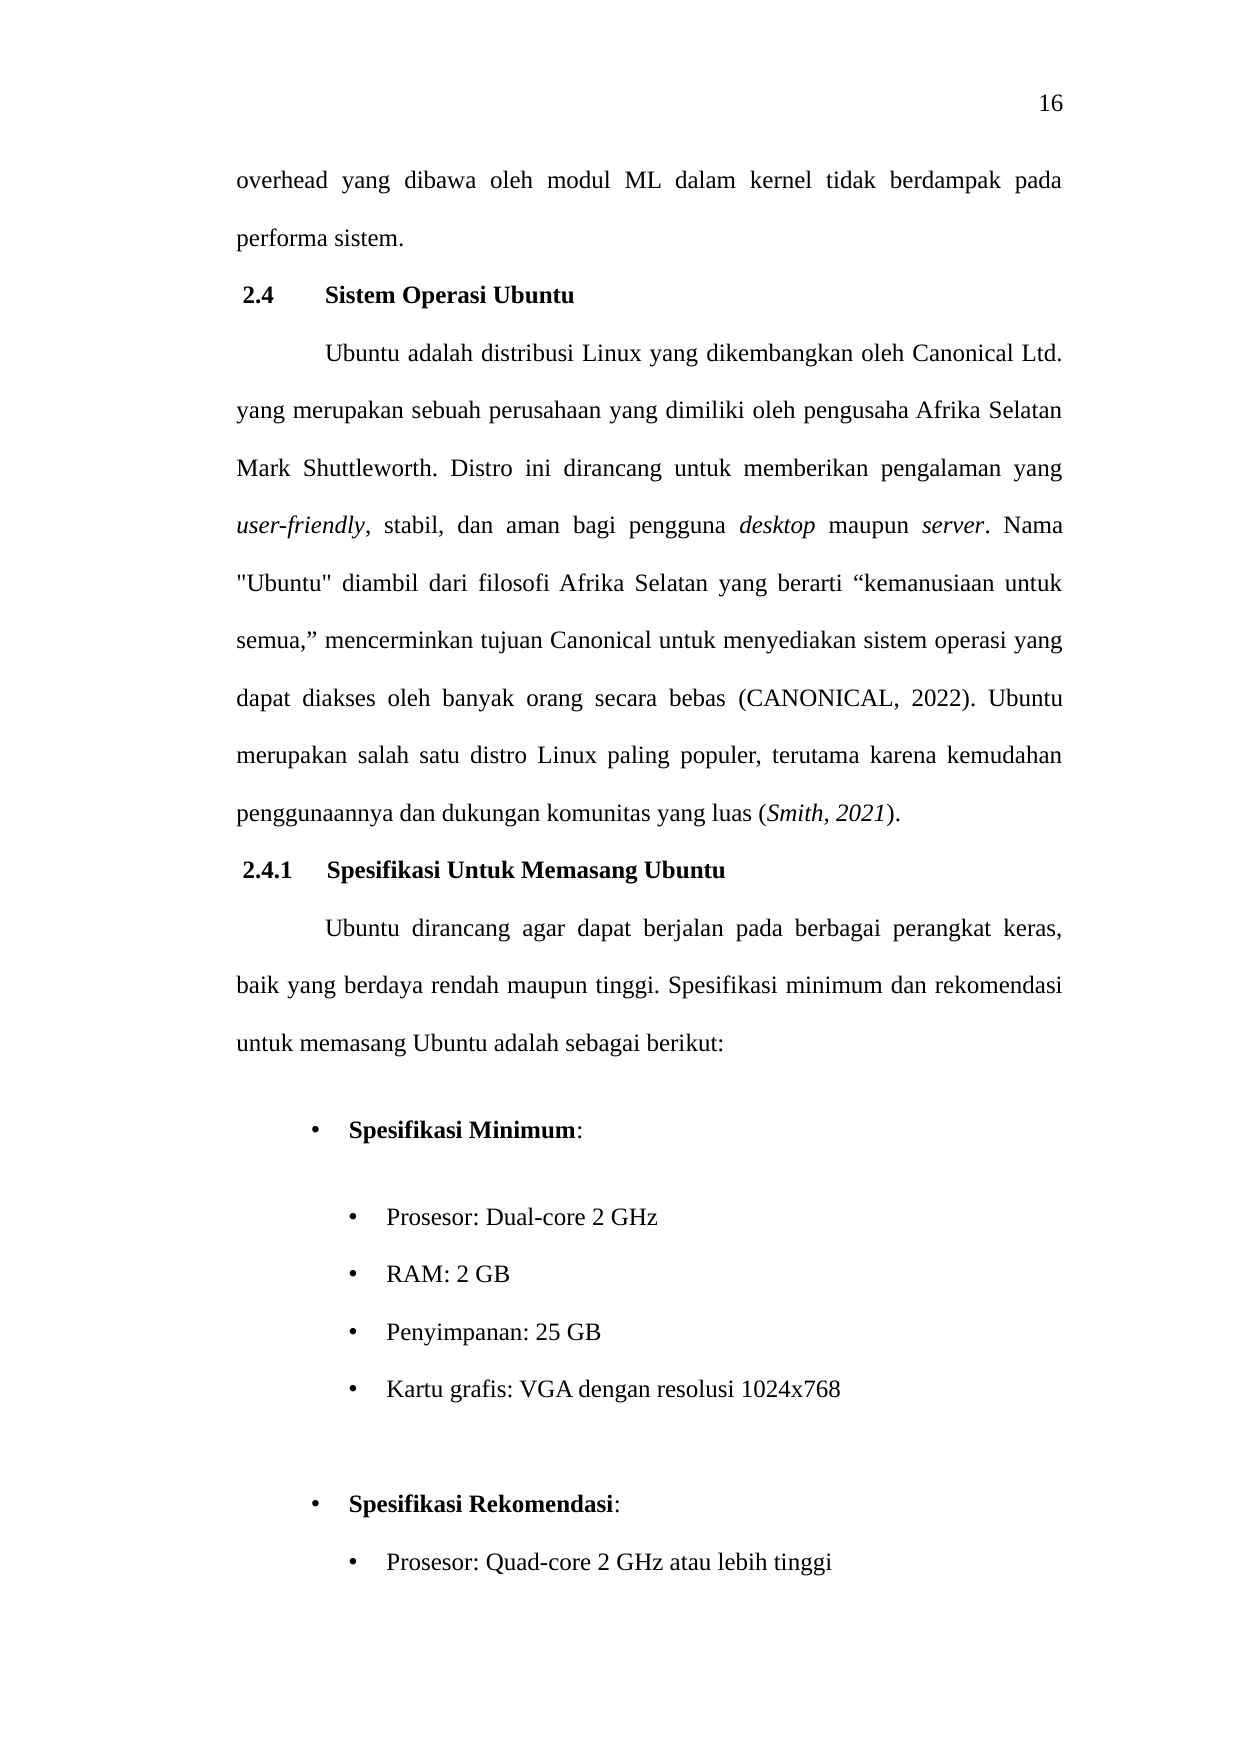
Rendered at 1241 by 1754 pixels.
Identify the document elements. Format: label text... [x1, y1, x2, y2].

text overhead yang dibawa oleh modul ML dalam kernel tidak berdampak pada performa sistem. [236, 165, 1063, 252]
list Kartu grafis: VGA dengan resolusi 1024x768 [349, 1374, 1063, 1403]
list Penyimpanan: 25 GB [349, 1317, 1063, 1346]
list Prosesor: Quad-core 2 GHz atau lebih tinggi [349, 1547, 1063, 1576]
list Prosesor: Dual-core 2 GHz [349, 1202, 1063, 1231]
list RAM: 2 GB [349, 1259, 1063, 1288]
list Spesifikasi Minimum: [311, 1115, 1063, 1143]
list Spesifikasi Rekomendasi: [311, 1489, 1063, 1518]
subtitle Sistem Operasi Ubuntu [236, 280, 1063, 309]
subtitle Spesifikasi untuk Memasang Ubuntu [236, 855, 1063, 884]
text Ubuntu dirancang agar dapat berjalan pada berbagai perangkat keras, baik yang berdaya rendah maupun tinggi. Spesifikasi minimum dan rekomendasi untuk memasang Ubuntu adalah sebagai berikut: [236, 913, 1063, 1057]
text Ubuntu adalah distribusi Linux yang dikembangkan oleh Canonical Ltd. yang merupakan sebuah perusahaan yang dimiliki oleh pengusaha Afrika Selatan Mark Shuttleworth. Distro ini dirancang untuk memberikan pengalaman yang user-friendly, stabil, dan aman bagi pengguna desktop maupun server. Nama "Ubuntu" diambil dari filosofi Afrika Selatan yang berarti “kemanusiaan untuk semua,” mencerminkan tujuan Canonical untuk menyediakan sistem operasi yang dapat diakses oleh banyak orang secara bebas (CANONICAL, 2022)⁠. Ubuntu merupakan salah satu distro Linux paling populer, terutama karena kemudahan penggunaannya dan dukungan komunitas yang luas (Smith, 2021). [236, 338, 1063, 827]
